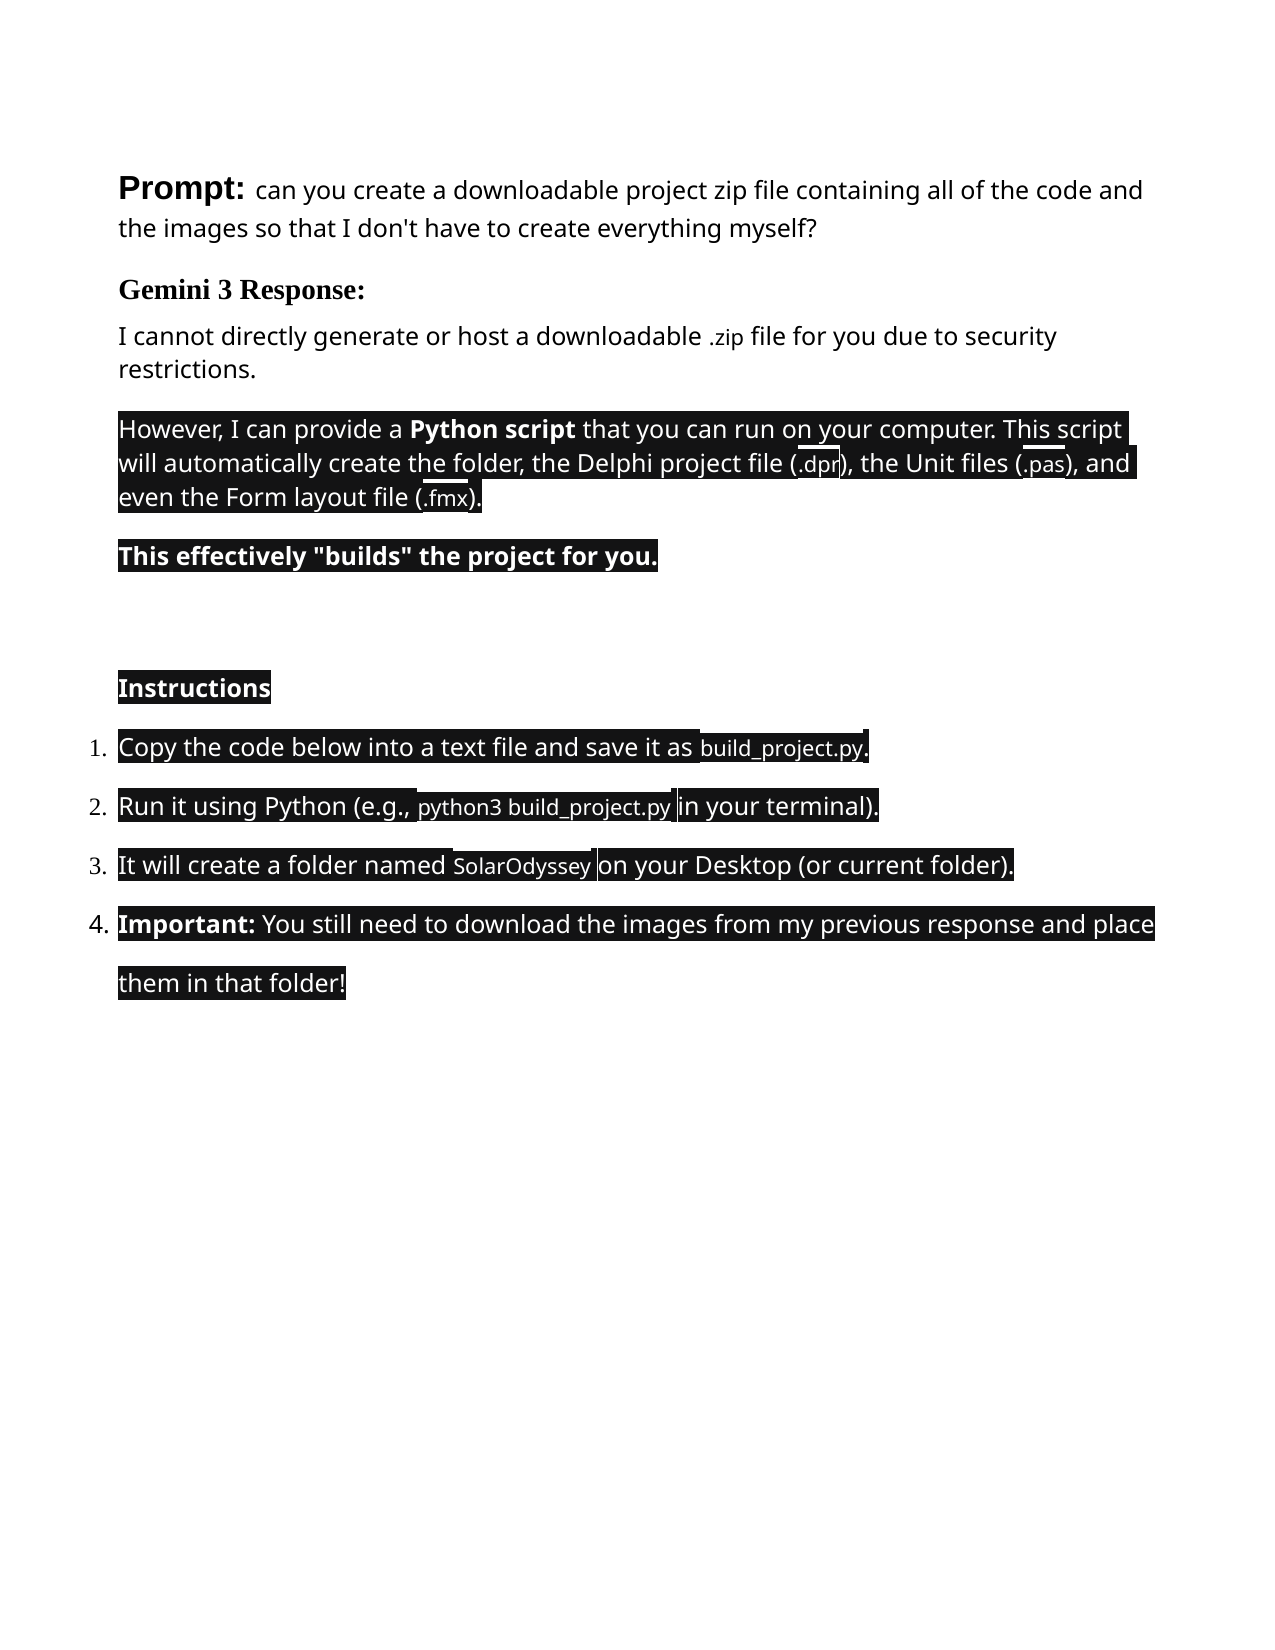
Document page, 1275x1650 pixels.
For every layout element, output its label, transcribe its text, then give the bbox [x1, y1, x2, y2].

subtitle Prompt: can you create a downloadable project zip file containing all of the code and the images so that I don't have to create everything myself? [118, 168, 1157, 245]
list Important: You still need to download the images from my previous response and place them in that folder! [118, 906, 1157, 1000]
text I cannot directly generate or host a downloadable .zip file for you due to security restrictions. [118, 318, 1157, 386]
subtitle Instructions [118, 667, 1157, 704]
text However, I can provide a Python script that you can run on your computer. This script will automatically create the folder, the Delphi project file (.dpr), the Unit files (.pas), and even the Form layout file (.fmx). [118, 411, 1157, 513]
list Run it using Python (e.g., python3 build_project.py in your terminal). [118, 788, 1157, 822]
list Copy the code below into a text file and save it as build_project.py. [118, 729, 1157, 763]
subtitle Gemini 3 Response: [118, 272, 1157, 306]
list It will create a folder named SolarOdyssey on your Desktop (or current folder). [118, 847, 1157, 881]
text This effectively "builds" the project for you. [118, 538, 1157, 572]
